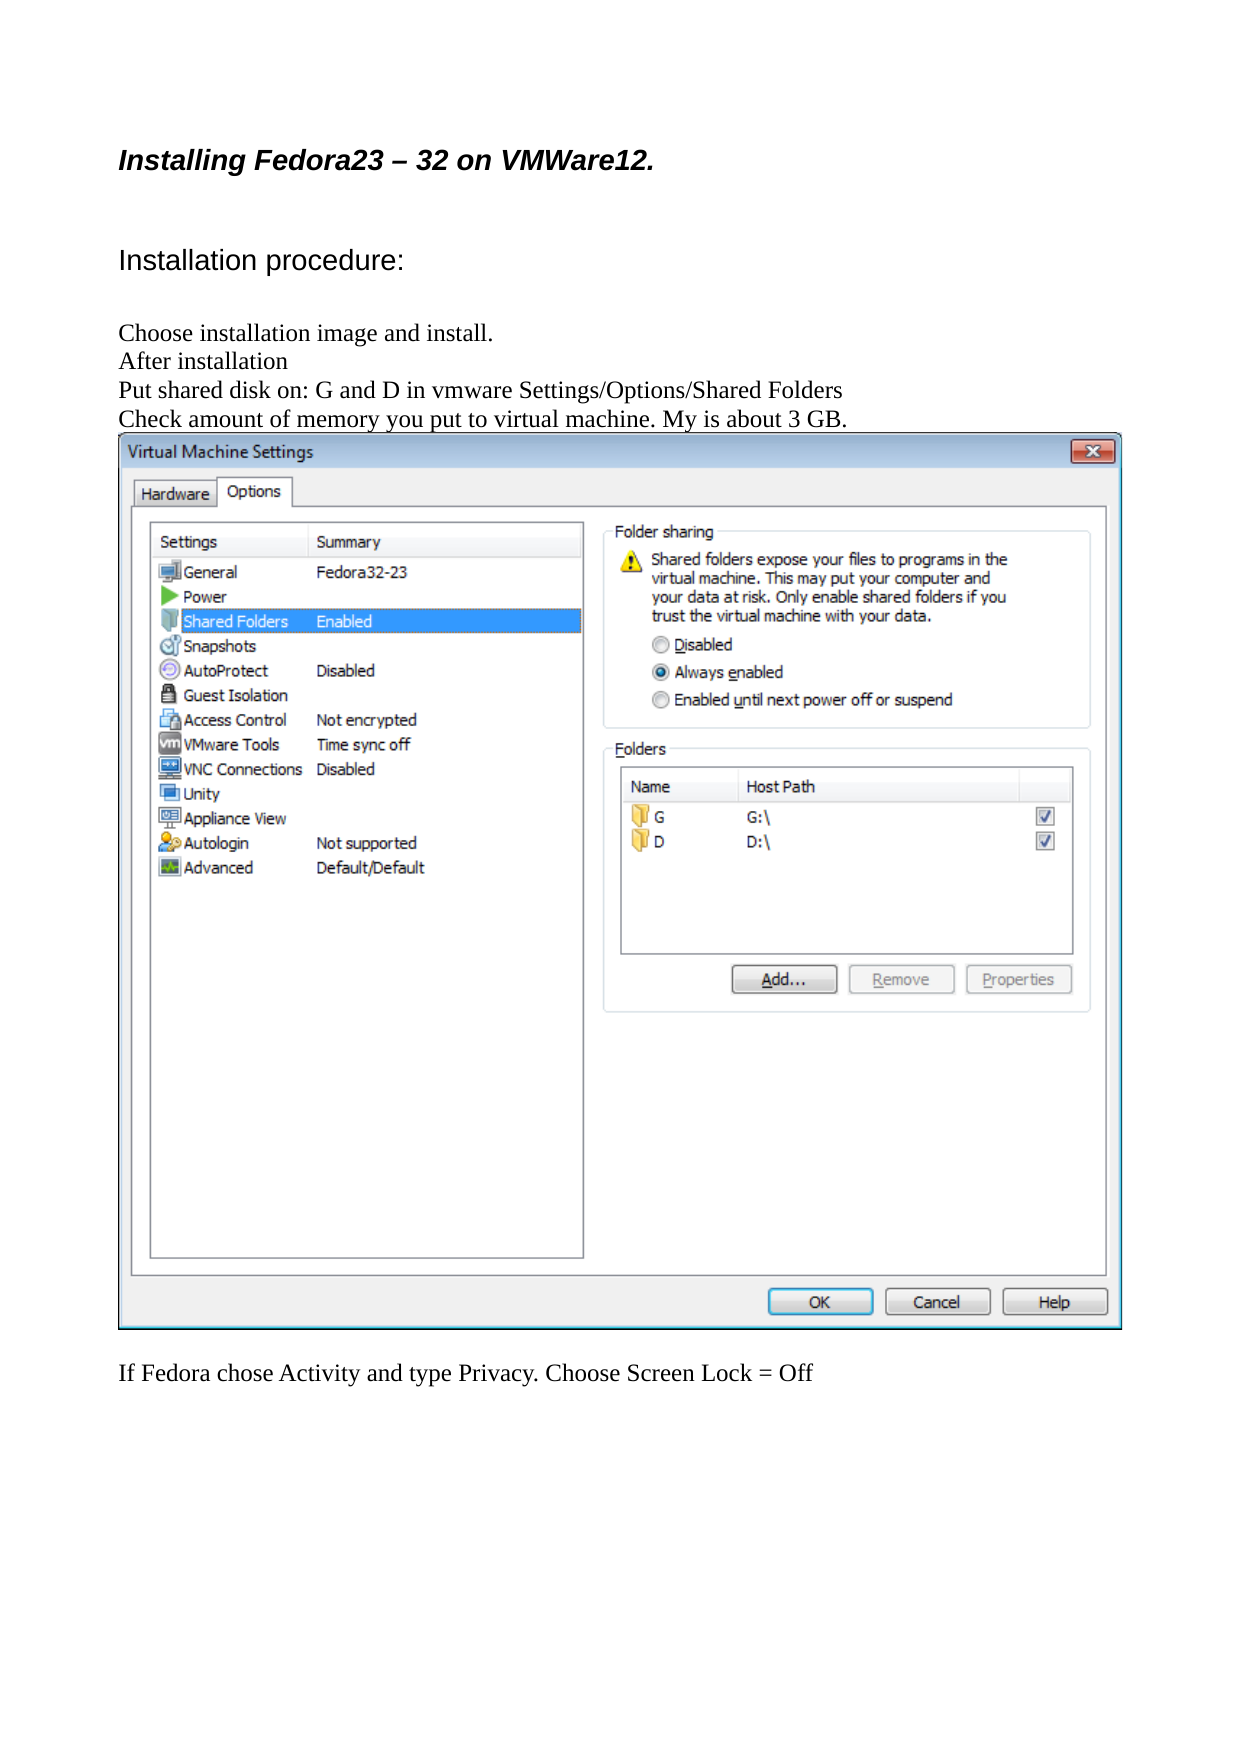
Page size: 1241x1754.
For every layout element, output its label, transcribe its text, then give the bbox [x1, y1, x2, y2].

text Check amount of memory you put to virtual machine. My is about 3 GB. [118, 404, 1122, 432]
subtitle Installation procedure: [118, 243, 1122, 276]
subtitle Installing Fedora23 – 32 on VMWare12. [118, 143, 1122, 177]
picture [118, 432, 1123, 1330]
text Choose installation image and install. [118, 318, 1122, 346]
text Put shared disk on: G and D in vmware Settings/Options/Shared Folders [118, 375, 1122, 404]
text After installation [118, 346, 1122, 375]
text If Fedora chose Activity and type Privacy. Choose Screen Lock = Off [118, 1358, 1122, 1387]
